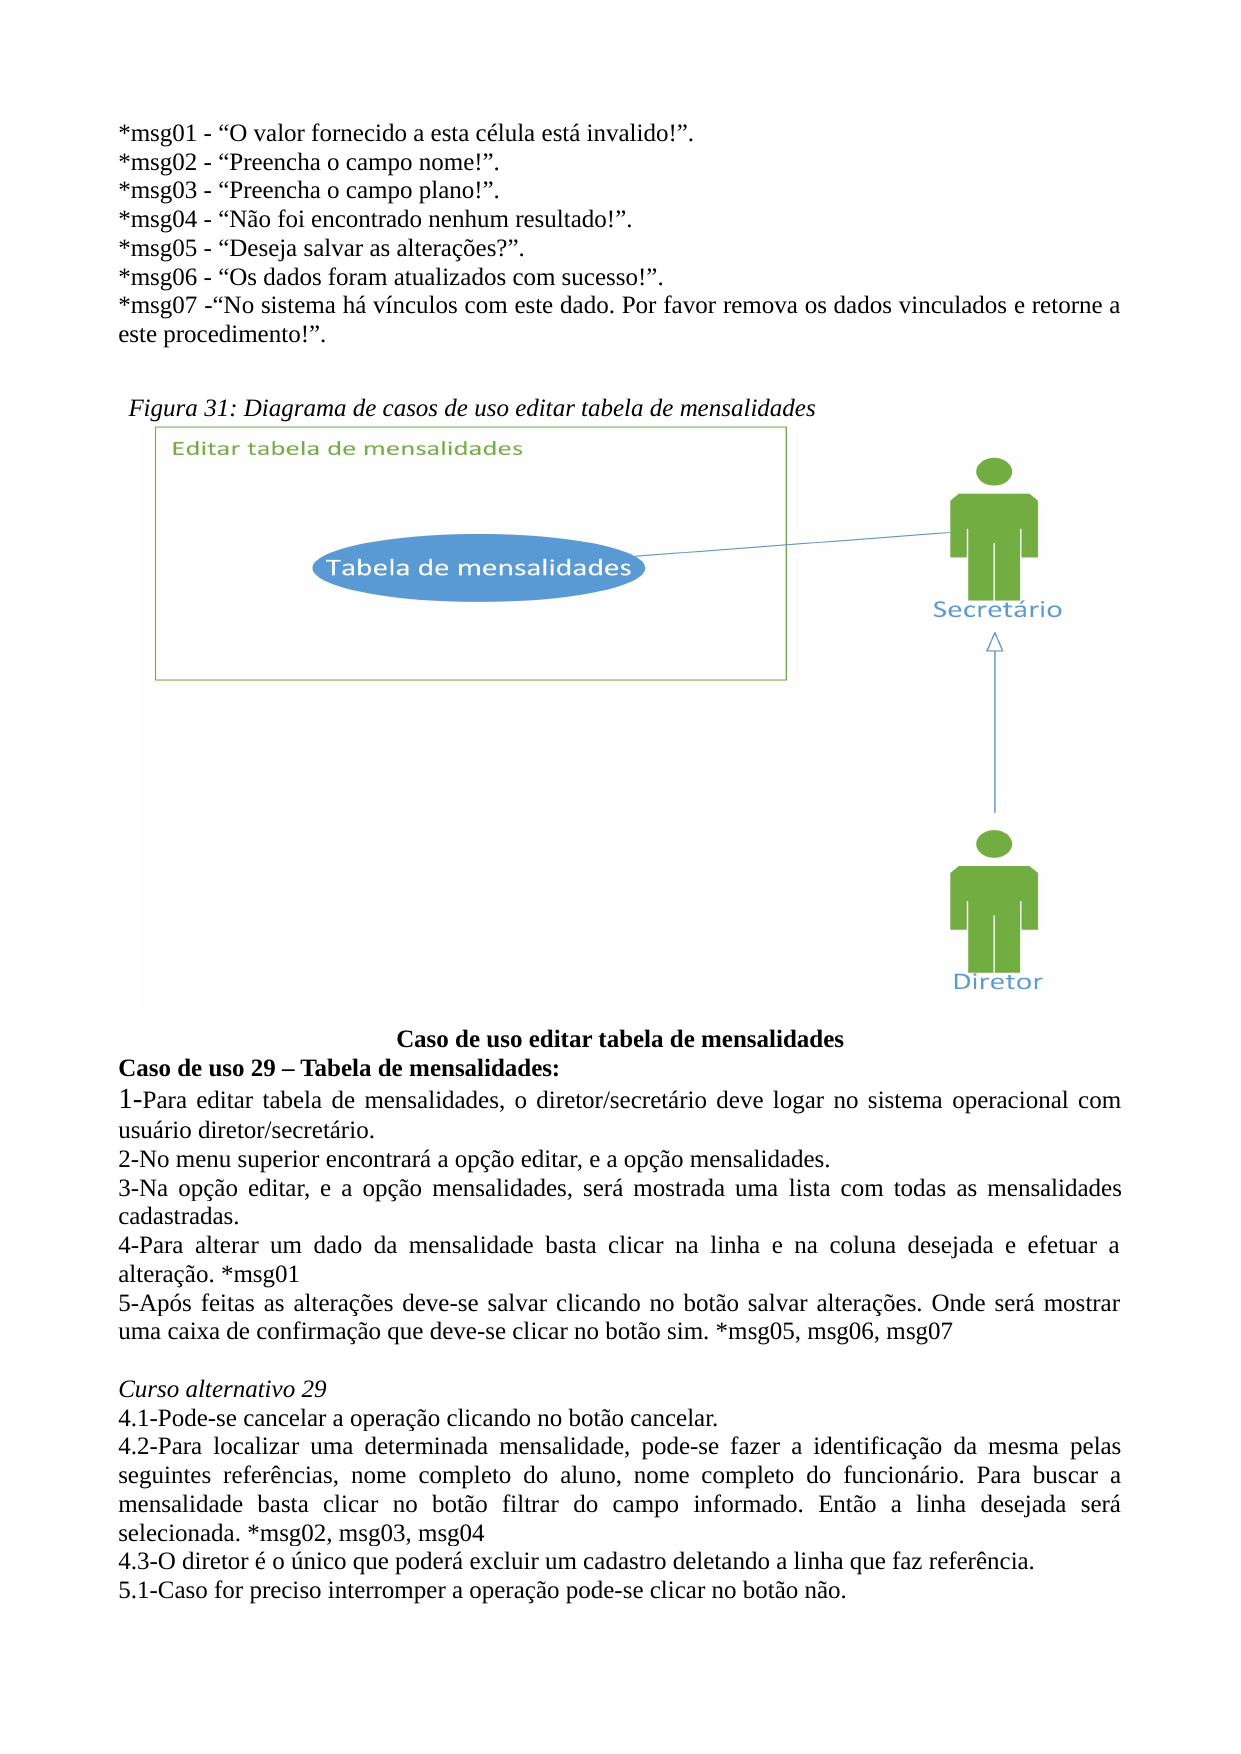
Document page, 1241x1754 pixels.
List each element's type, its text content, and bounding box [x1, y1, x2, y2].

text 5-Após feitas as alterações deve-se salvar clicando no botão salvar alterações. Onde será mostrar uma caixa de confirmação que deve-se clicar no botão sim. *msg05, msg06, msg07 [118, 1288, 1122, 1345]
text 2-No menu superior encontrará a opção editar, e a opção mensalidades. [118, 1144, 1122, 1173]
text *msg04 - “Não foi encontrado nenhum resultado!”. [118, 204, 1122, 233]
text *msg02 - “Preencha o campo nome!”. [118, 147, 1122, 176]
text *msg03 - “Preencha o campo plano!”. [118, 176, 1122, 204]
text 1-Para editar tabela de mensalidades, o diretor/secretário deve logar no sistema operacional com usuário diretor/secretário. [118, 1082, 1122, 1144]
text Caso de uso editar tabela de mensalidades [118, 377, 1122, 1053]
text 4.3-O diretor é o único que poderá excluir um cadastro deletando a linha que faz referência. [118, 1546, 1122, 1575]
text 5.1-Caso for preciso interromper a operação pode-se clicar no botão não. [118, 1575, 1122, 1604]
text *msg05 - “Deseja salvar as alterações?”. [118, 233, 1122, 262]
text *msg06 - “Os dados foram atualizados com sucesso!”. [118, 262, 1122, 291]
text Figura 31: Diagrama de casos de uso editar tabela de mensalidades [128, 393, 1077, 422]
text *msg01 - “O valor fornecido a esta célula está invalido!”. [118, 118, 1122, 147]
text Caso de uso 29 – Tabela de mensalidades: [118, 1053, 1122, 1082]
text 4.1-Pode-se cancelar a operação clicando no botão cancelar. [118, 1403, 1122, 1431]
text Curso alternativo 29 [118, 1374, 1122, 1403]
text 3-Na opção editar, e a opção mensalidades, será mostrada uma lista com todas as mensalidades cadastradas. [118, 1173, 1122, 1230]
text 4-Para alterar um dado da mensalidade basta clicar na linha e na coluna desejada e efetuar a alteração. *msg01 [118, 1230, 1122, 1288]
picture [139, 426, 1070, 1008]
text *msg07 -“No sistema há vínculos com este dado. Por favor remova os dados vinculados e retorne a este procedimento!”. [118, 291, 1122, 348]
text 4.2-Para localizar uma determinada mensalidade, pode-se fazer a identificação da mesma pelas seguintes referências, nome completo do aluno, nome completo do funcionário. Para buscar a mensalidade basta clicar no botão filtrar do campo informado. Então a linha desejada será selecionada. *msg02, msg03, msg04 [118, 1431, 1122, 1546]
